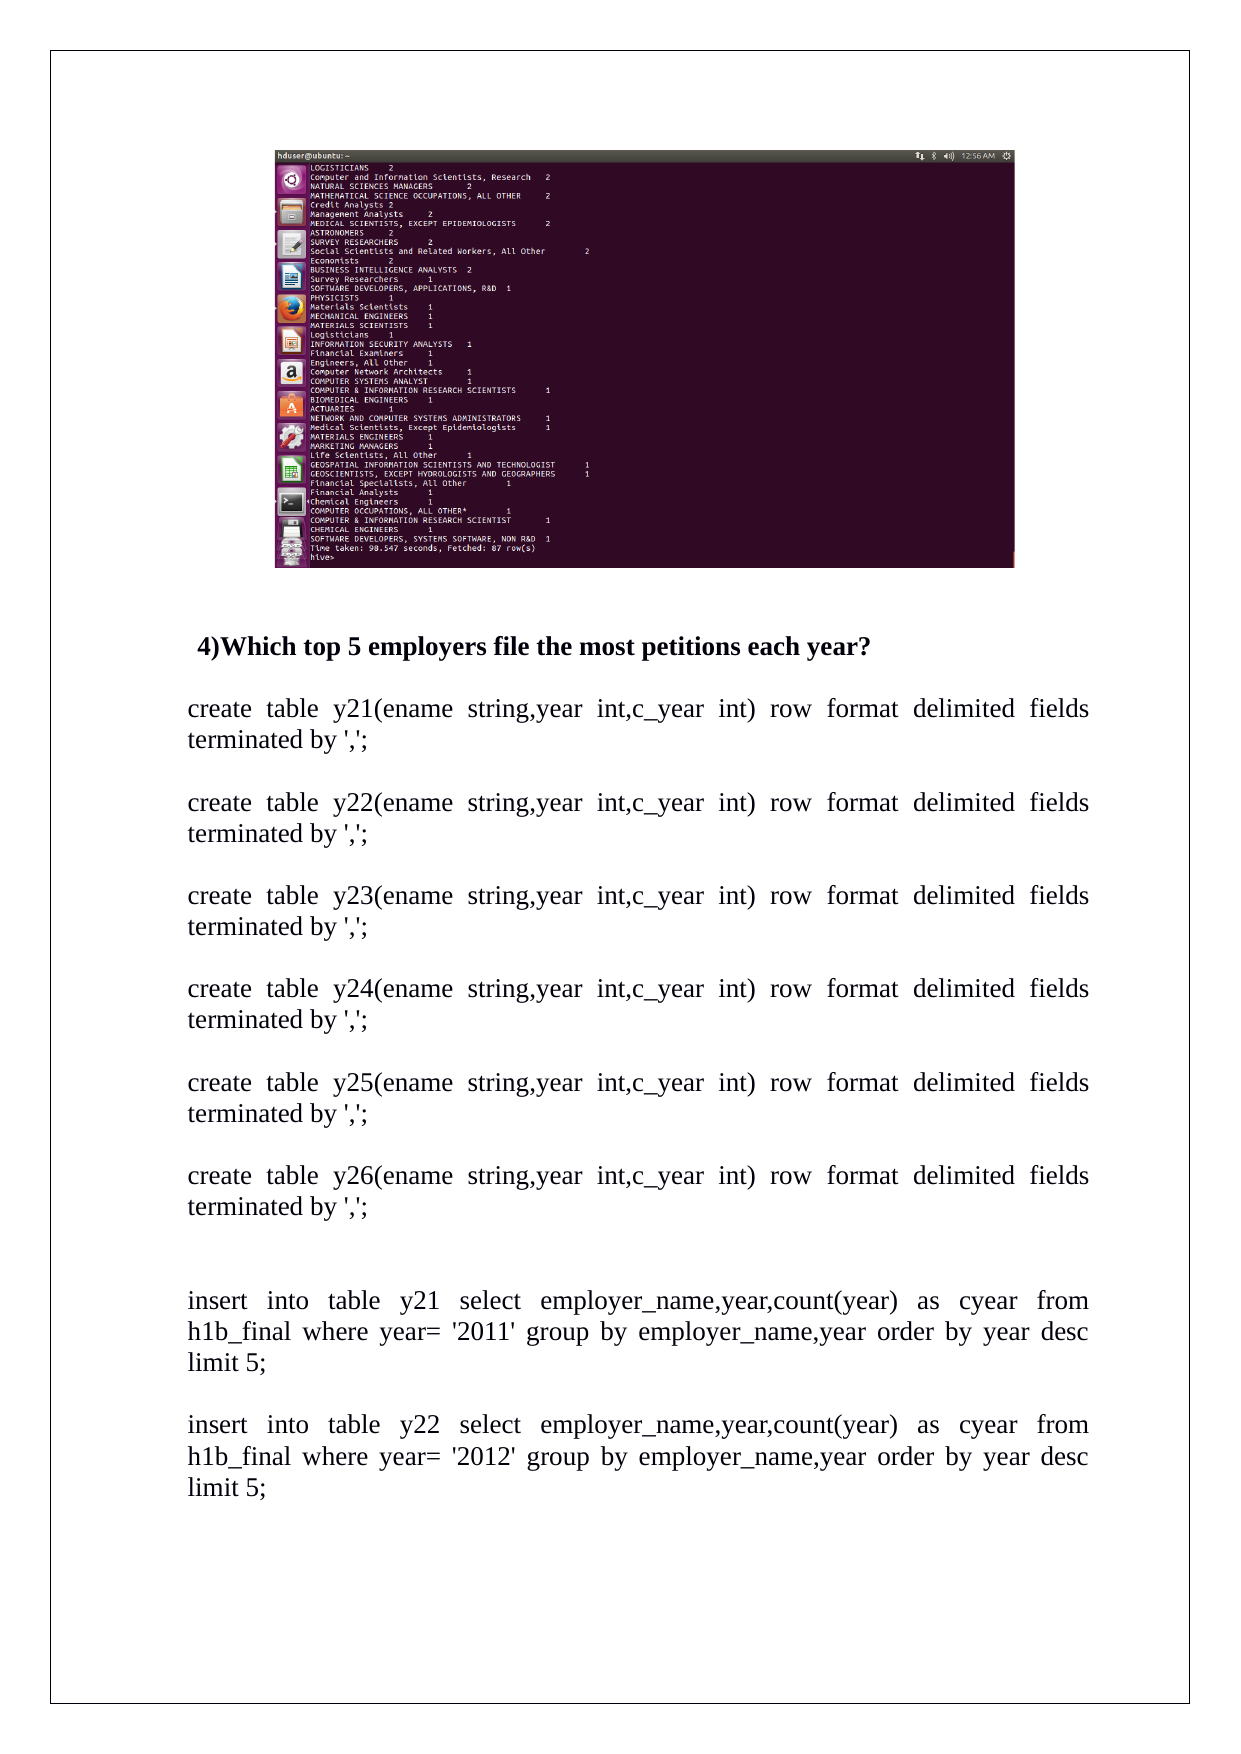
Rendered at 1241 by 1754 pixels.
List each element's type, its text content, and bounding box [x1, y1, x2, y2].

text create table y22(ename string,year int,c_year int) row format delimited fields terminated by ','; [187, 786, 1090, 848]
text create table y21(ename string,year int,c_year int) row format delimited fields terminated by ','; [187, 692, 1090, 754]
text create table y24(ename string,year int,c_year int) row format delimited fields terminated by ','; [187, 972, 1090, 1035]
text create table y23(ename string,year int,c_year int) row format delimited fields terminated by ','; [187, 879, 1090, 941]
text create table y25(ename string,year int,c_year int) row format delimited fields terminated by ','; [187, 1066, 1090, 1128]
text insert into table y21 select employer_name,year,count(year) as cyear from h1b_final where year= '2011' group by employer_name,year order by year desc limit 5; [187, 1284, 1090, 1377]
text insert into table y22 select employer_name,year,count(year) as cyear from h1b_final where year= '2012' group by employer_name,year order by year desc limit 5; [187, 1408, 1090, 1502]
picture [274, 150, 1015, 568]
text 4)Which top 5 employers file the most petitions each year? [150, 630, 1090, 661]
text create table y26(ename string,year int,c_year int) row format delimited fields terminated by ','; [187, 1159, 1090, 1222]
